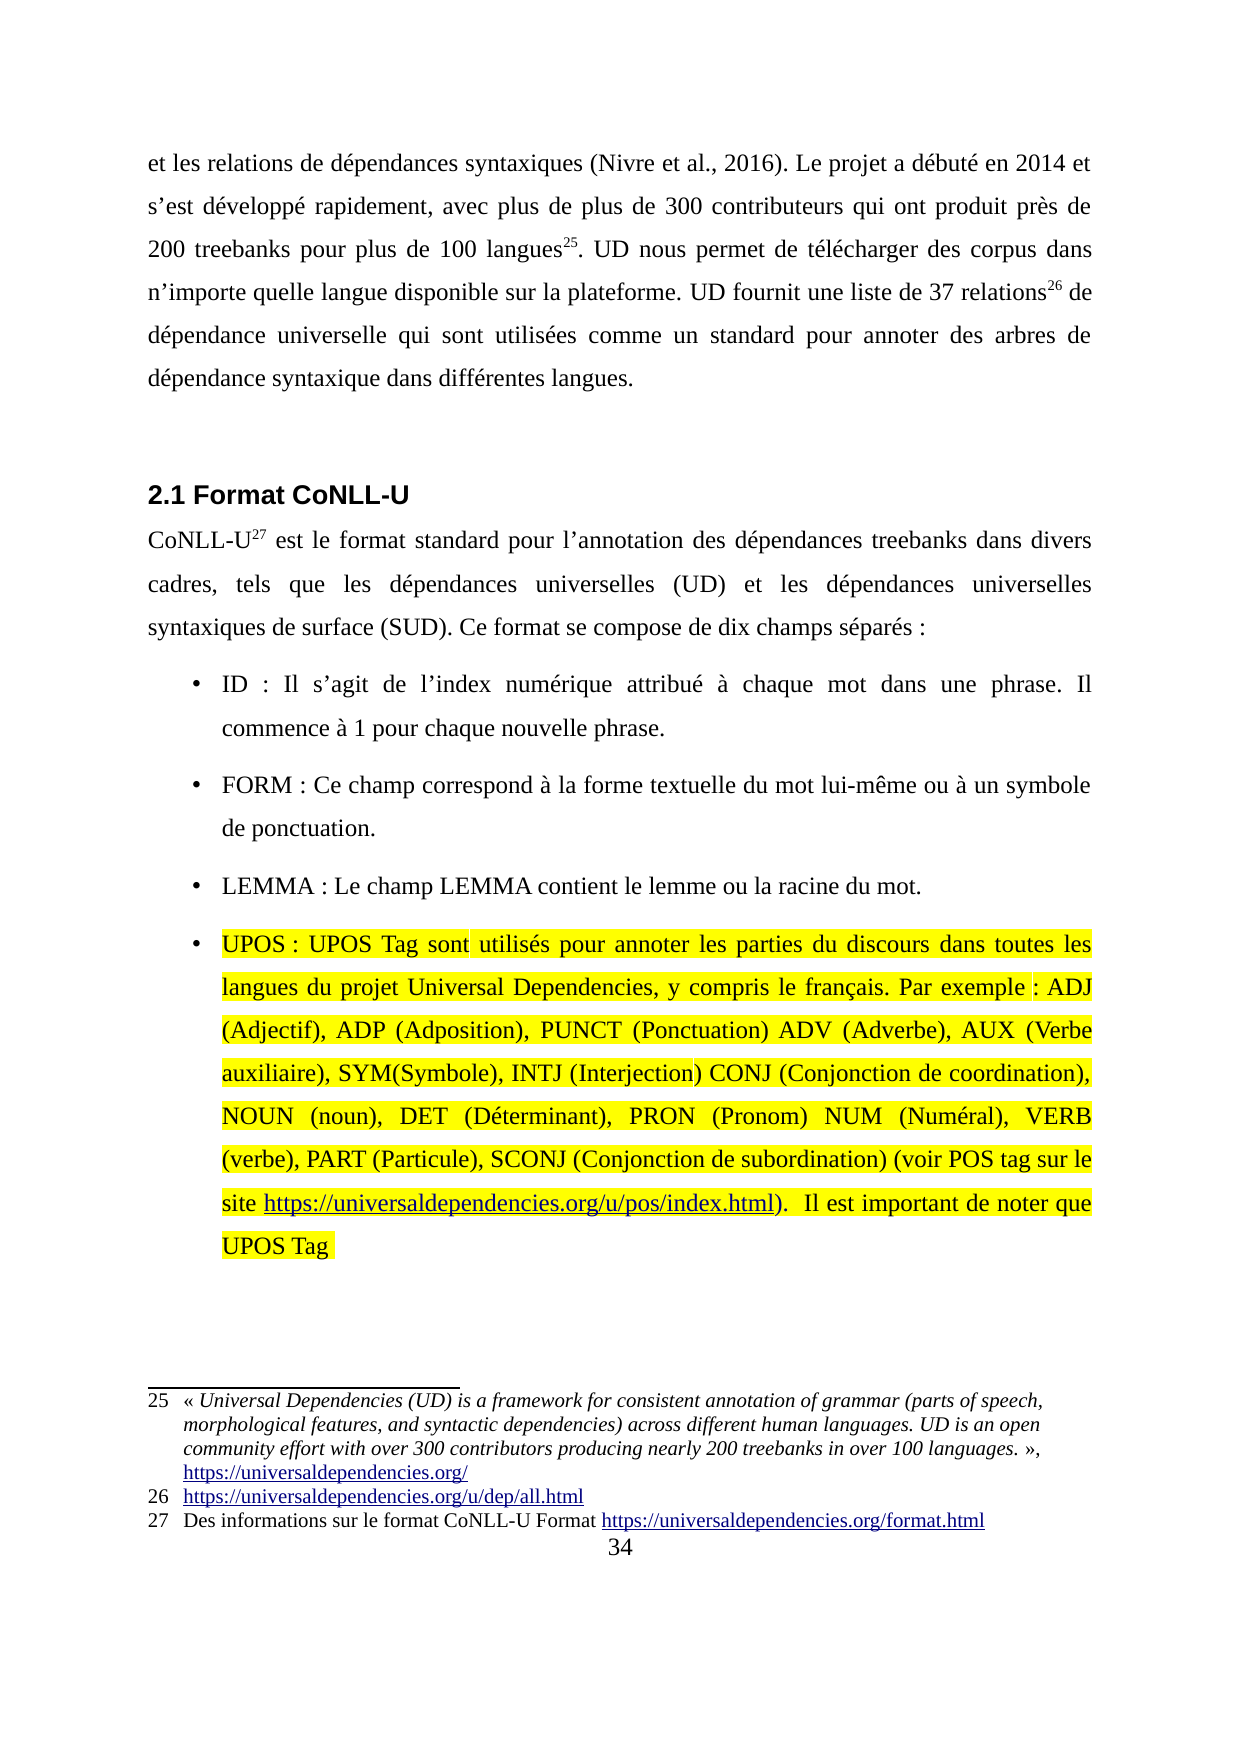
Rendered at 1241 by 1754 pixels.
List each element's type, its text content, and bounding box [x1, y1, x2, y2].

list ID : Il s’agit de l’index numérique attribué à chaque mot dans une phrase. Il commence à 1 pour chaque nouvelle phrase. [192, 669, 1092, 741]
text https://universaldependencies.org/u/dep/all.html [148, 1484, 1092, 1508]
text Des informations sur le format CoNLL-U Format https://universaldependencies.org/format.html [148, 1508, 1092, 1532]
text et les relations de dépendances syntaxiques (Nivre et al., 2016). Le projet a débuté en 2014 et s’est développé rapidement, avec plus de plus de 300 contributeurs qui ont produit près de 200 treebanks pour plus de 100 langues. UD nous permet de télécharger des corpus dans n’importe quelle langue disponible sur la plateforme. UD fournit une liste de 37 relations de dépendance universelle qui sont utilisées comme un standard pour annoter des arbres de dépendance syntaxique dans différentes langues. [148, 148, 1092, 392]
list UPOS : UPOS Tag sont utilisés pour annoter les parties du discours dans toutes les langues du projet Universal Dependencies, y compris le français. Par exemple : ADJ (Adjectif), ADP (Adposition), PUNCT (Ponctuation) ADV (Adverbe), AUX (Verbe auxiliaire), SYM(Symbole), INTJ (Interjection) CONJ (Conjonction de coordination), NOUN (noun), DET (Déterminant), PRON (Pronom) NUM (Numéral), VERB (verbe), PART (Particule), SCONJ (Conjonction de subordination) (voir POS tag sur le site https://universaldependencies.org/u/pos/index.html). Il est important de noter que UPOS Tag [192, 929, 1092, 1259]
text « Universal Dependencies (UD) is a framework for consistent annotation of grammar (parts of speech, morphological features, and syntactic dependencies) across different human languages. UD is an open community effort with over 300 contributors producing nearly 200 treebanks in over 100 languages. », https://universaldependencies.org/ [148, 1388, 1092, 1484]
text CoNLL-U est le format standard pour l’annotation des dépendances treebanks dans divers cadres, tels que les dépendances universelles (UD) et les dépendances universelles syntaxiques de surface (SUD). Ce format se compose de dix champs séparés : [148, 526, 1092, 641]
list LEMMA : Le champ LEMMA contient le lemme ou la racine du mot. [192, 871, 1092, 900]
subtitle 2.1 Format CoNLL-U [148, 479, 1092, 510]
list FORM : Ce champ correspond à la forme textuelle du mot lui-même ou à un symbole de ponctuation. [192, 770, 1092, 842]
